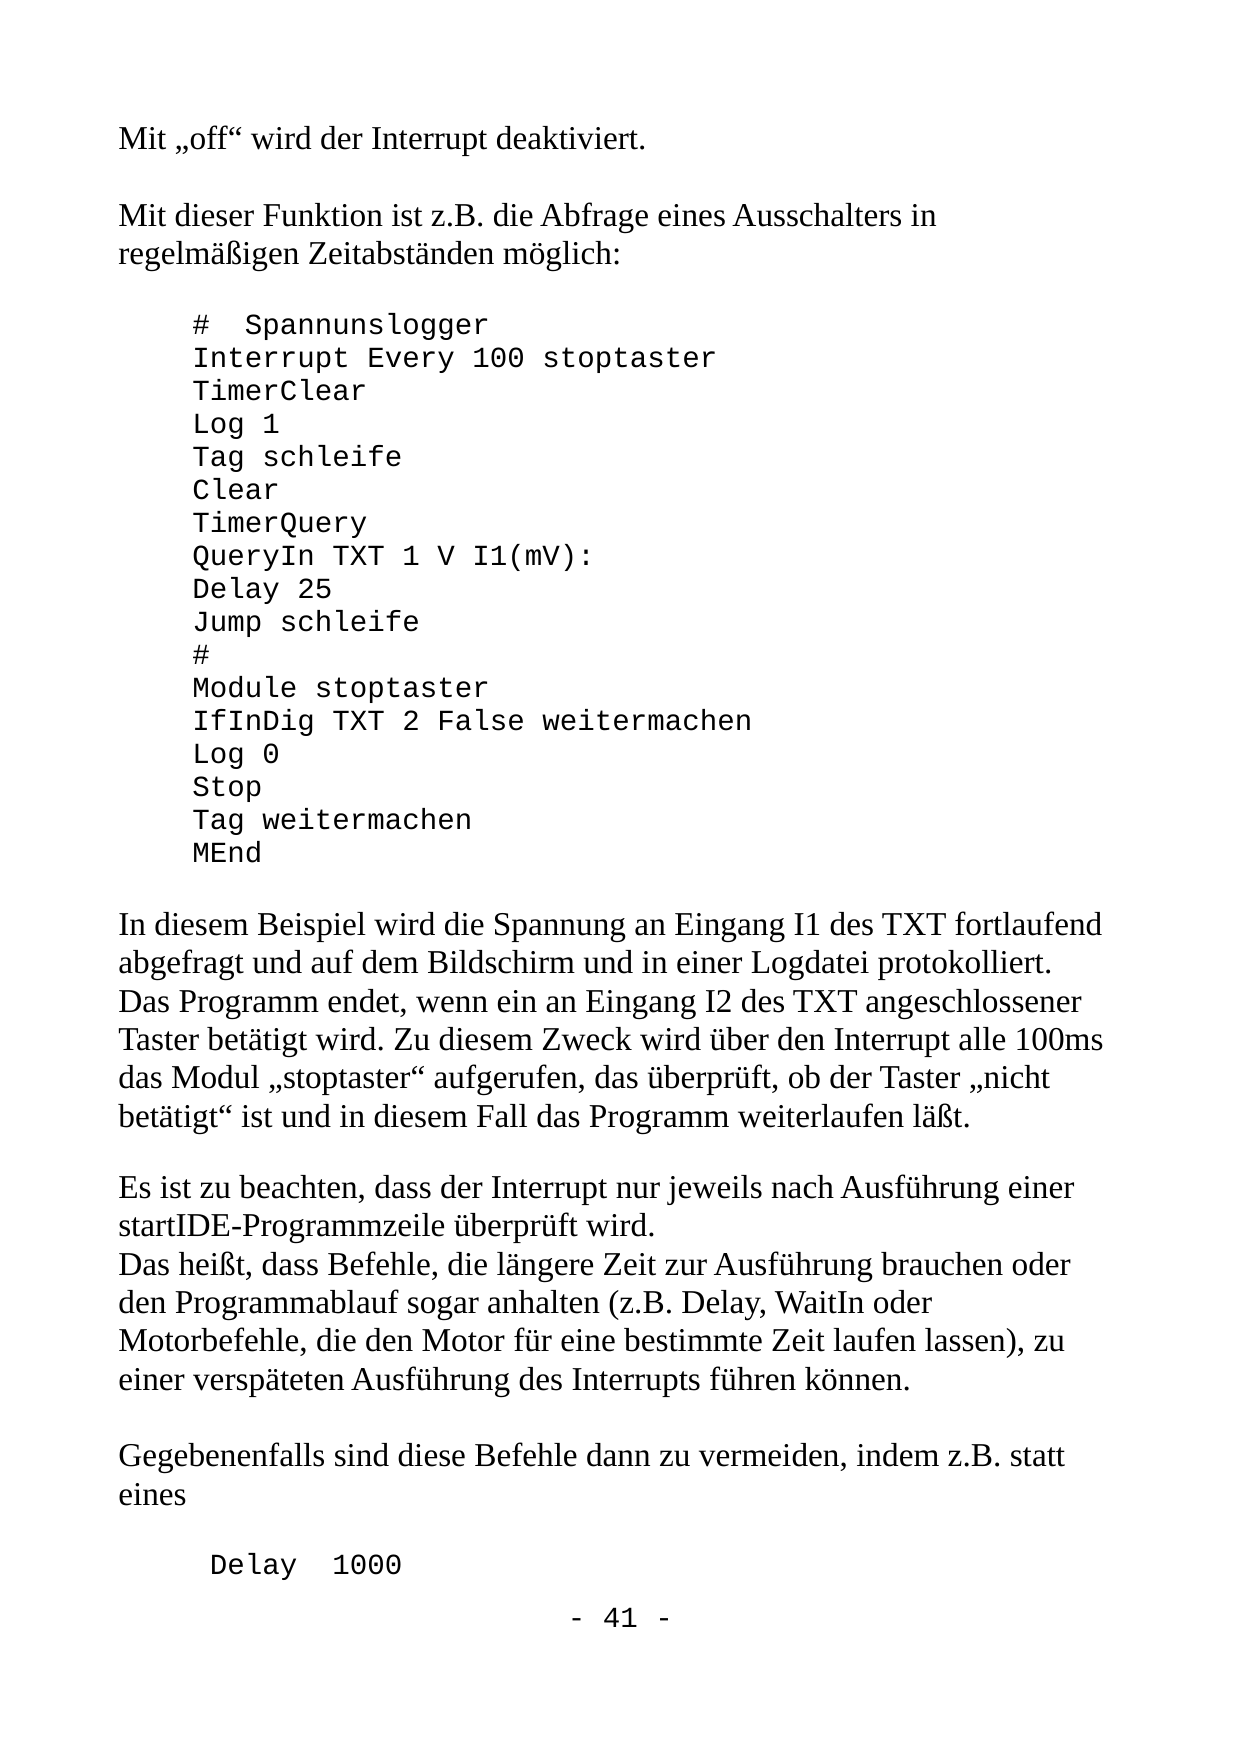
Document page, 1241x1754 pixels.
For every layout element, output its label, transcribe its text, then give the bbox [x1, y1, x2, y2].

text Mit „off“ wird der Interrupt deaktiviert. [118, 118, 1122, 156]
text Mit dieser Funktion ist z.B. die Abfrage eines Ausschalters in regelmäßigen Zeitabständen möglich: [118, 195, 1122, 271]
text Das heißt, dass Befehle, die längere Zeit zur Ausführung brauchen oder den Programmablauf sogar anhalten (z.B. Delay, WaitIn oder Motorbefehle, die den Motor für eine bestimmte Zeit laufen lassen), zu einer verspäteten Ausführung des Interrupts führen können. [118, 1244, 1122, 1397]
text # Spannunslogger Interrupt Every 100 stoptaster TimerClear Log 1 Tag schleife Clear TimerQuery QueryIn TXT 1 V I1(mV): Delay 25 Jump schleife [118, 310, 1122, 640]
text Das Programm endet, wenn ein an Eingang I2 des TXT angeschlossener Taster betätigt wird. Zu diesem Zweck wird über den Interrupt alle 100ms das Modul „stoptaster“ aufgerufen, das überprüft, ob der Taster „nicht betätigt“ ist und in diesem Fall das Programm weiterlaufen läßt. [118, 981, 1122, 1134]
text Gegebenenfalls sind diese Befehle dann zu vermeiden, indem z.B. statt eines [118, 1436, 1122, 1512]
text In diesem Beispiel wird die Spannung an Eingang I1 des TXT fortlaufend abgefragt und auf dem Bildschirm und in einer Logdatei protokolliert. [118, 904, 1122, 981]
text Es ist zu beachten, dass der Interrupt nur jeweils nach Ausführung einer startIDE-Programmzeile überprüft wird. [118, 1167, 1122, 1244]
text # Module stoptaster IfInDig TXT 2 False weitermachen Log 0 Stop Tag weitermachen MEnd [118, 640, 1122, 871]
text Delay 1000 [118, 1551, 1122, 1583]
